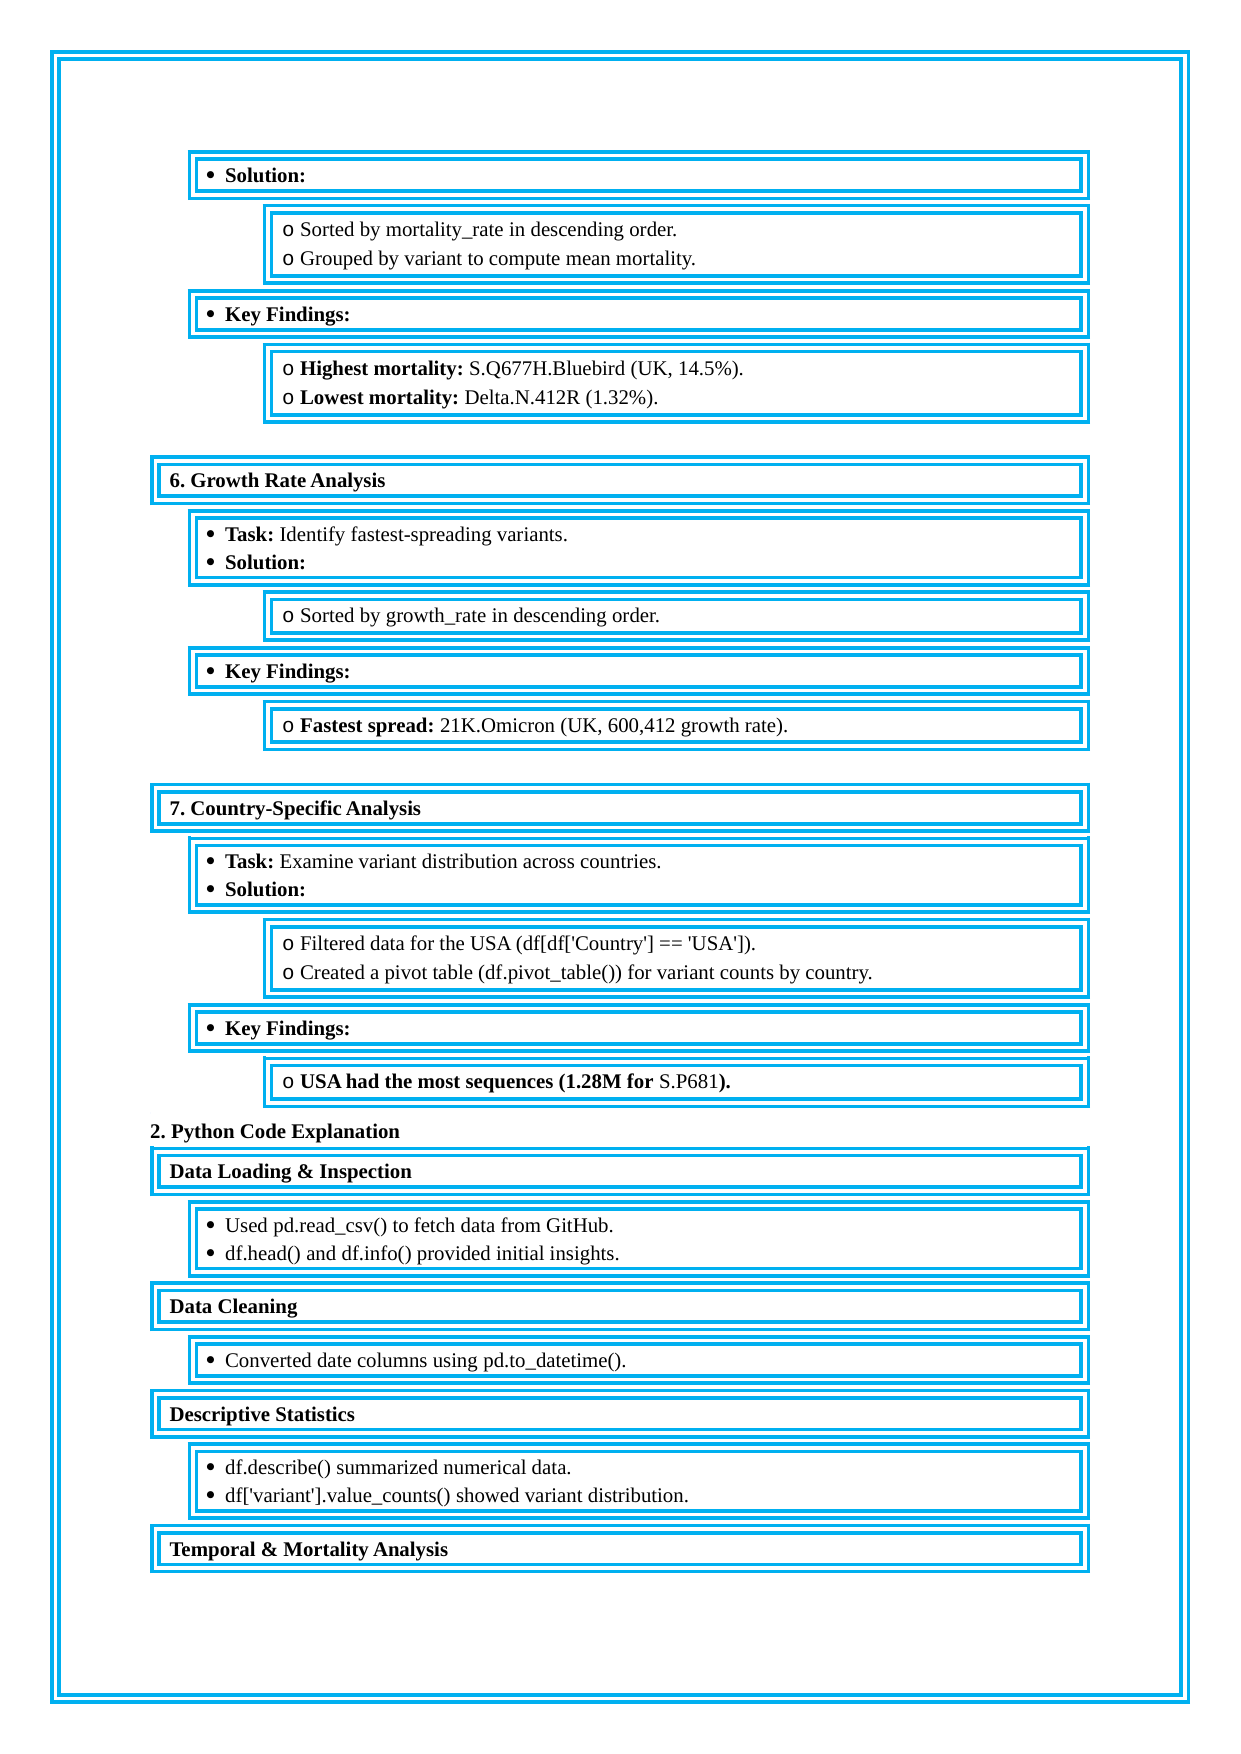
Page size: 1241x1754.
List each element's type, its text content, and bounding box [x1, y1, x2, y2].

text 2. Python Code Explanation [150, 1119, 1090, 1143]
list Fastest spread: 21K.Omicron (UK, 600,412 growth rate). [266, 703, 1087, 748]
text Data Loading & Inspection [154, 1150, 1087, 1193]
list Filtered data for the USA (df[df['Country'] == 'USA']). [266, 921, 1087, 947]
list df.head() and df.info() provided initial insights. [191, 1228, 1087, 1274]
list Solution: [191, 154, 1087, 197]
list df['variant'].value_counts() showed variant distribution. [191, 1470, 1087, 1516]
list Created a pivot table (df.pivot_table()) for variant counts by country. [266, 947, 1087, 995]
text Data Cleaning [154, 1285, 1087, 1328]
list Solution: [191, 864, 1087, 910]
list Key Findings: [191, 650, 1087, 692]
text 6. Growth Rate Analysis [154, 459, 1087, 502]
list Sorted by growth_rate in descending order. [266, 594, 1087, 638]
text 7. Country-Specific Analysis [154, 786, 1087, 829]
list Sorted by mortality_rate in descending order. [266, 207, 1087, 233]
list Converted date columns using pd.to_datetime(). [191, 1339, 1087, 1381]
list Highest mortality: S.Q677H.Bluebird (UK, 14.5%). [266, 346, 1087, 372]
list Solution: [191, 537, 1087, 583]
list Grouped by variant to compute mean mortality. [266, 233, 1087, 281]
list USA had the most sequences (1.28M for S.P681). [266, 1060, 1087, 1105]
list Key Findings: [191, 293, 1087, 335]
list Task: Identify fastest-spreading variants. [191, 513, 1087, 537]
text Temporal & Mortality Analysis [154, 1527, 1087, 1570]
list Used pd.read_csv() to fetch data from GitHub. [191, 1204, 1087, 1228]
text Descriptive Statistics [154, 1392, 1087, 1435]
list Task: Examine variant distribution across countries. [191, 840, 1087, 864]
list Lowest mortality: Delta.N.412R (1.32%). [266, 372, 1087, 420]
list df.describe() summarized numerical data. [191, 1446, 1087, 1470]
list Key Findings: [191, 1007, 1087, 1049]
